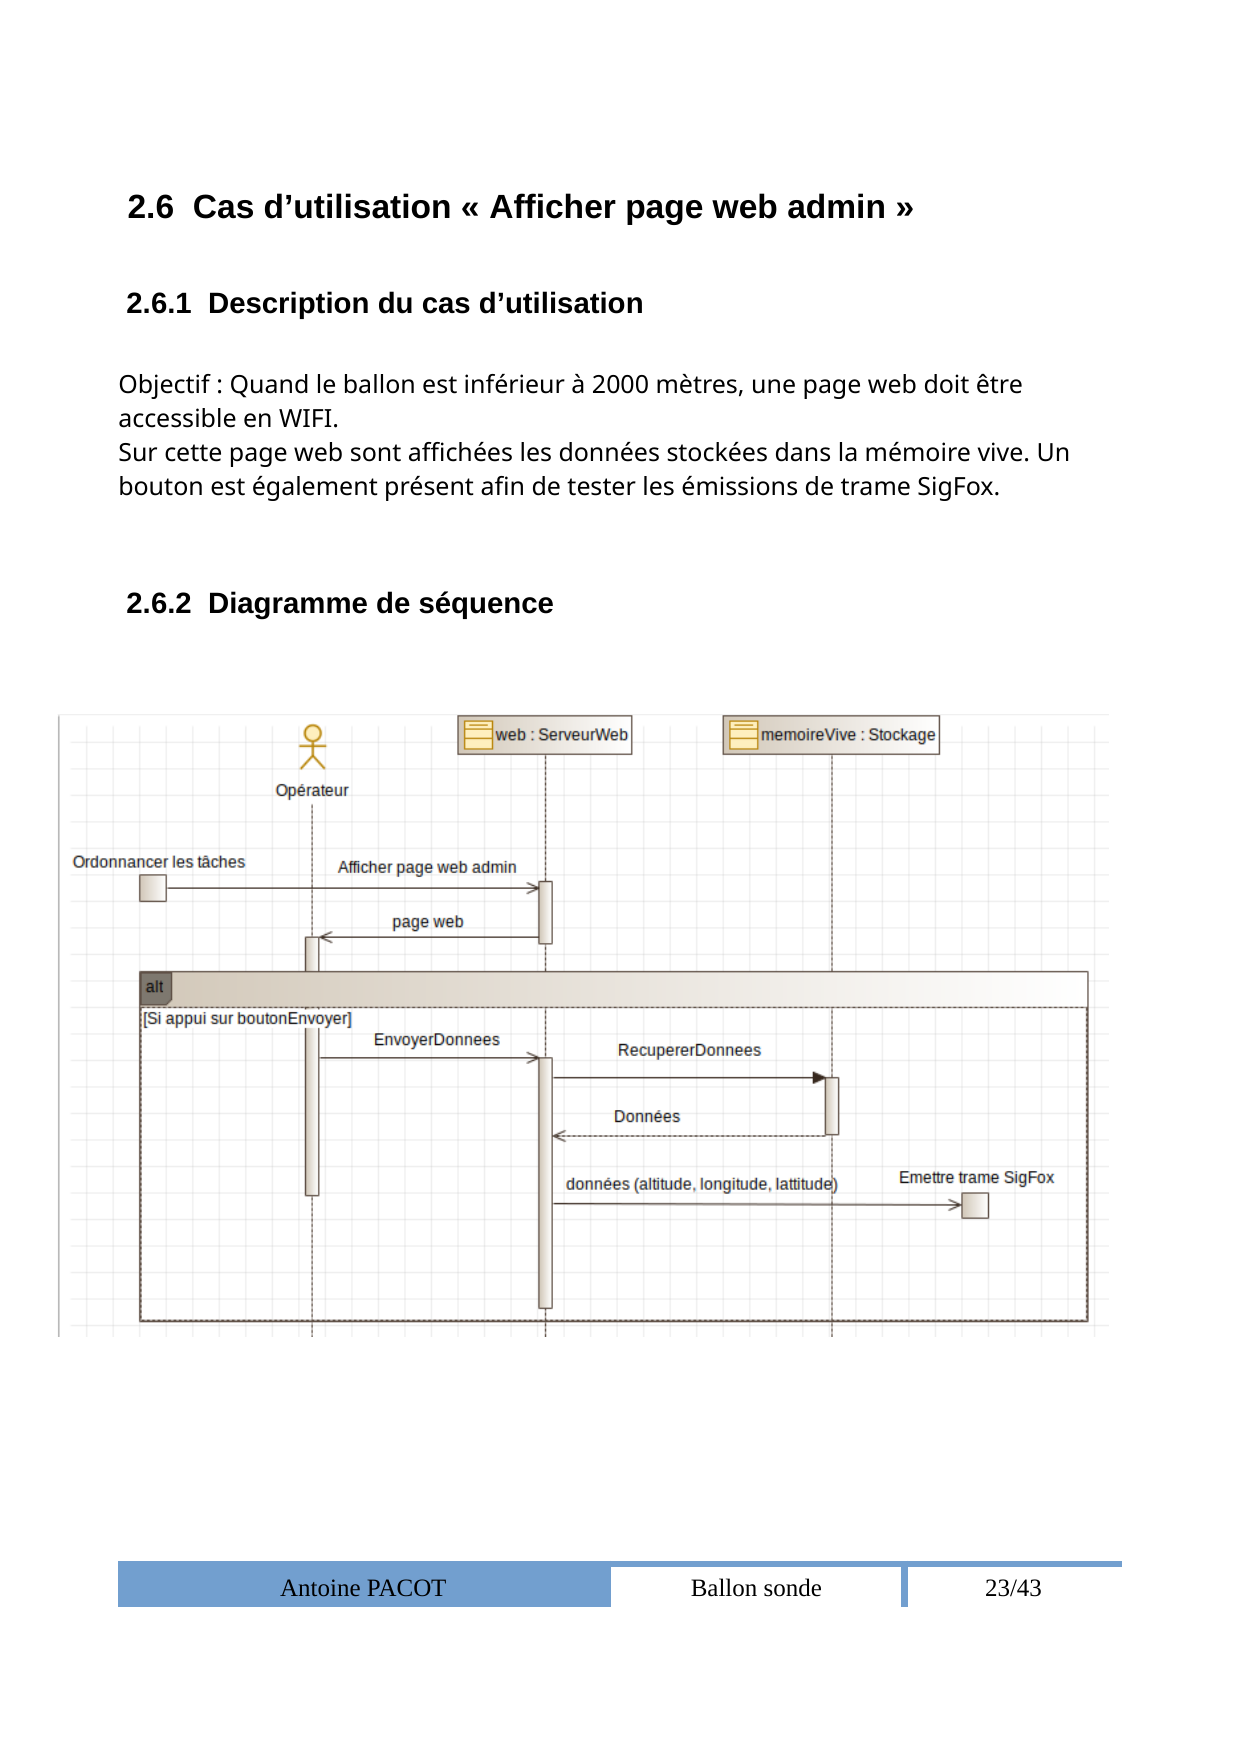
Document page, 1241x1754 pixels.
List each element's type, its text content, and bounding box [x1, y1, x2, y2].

picture [57, 714, 1109, 1337]
subtitle Diagramme de séquence [118, 586, 1122, 619]
subtitle Cas d’utilisation « Afficher page web admin » [118, 187, 1122, 225]
text Objectif : Quand le ballon est inférieur à 2000 mètres, une page web doit être accessible en WIFI. Sur cette page web sont affichées les données stockées dans la mémoire vive. Un bouton est également présent afin de tester les émissions de trame SigFox. [118, 367, 1122, 503]
subtitle Description du cas d’utilisation [118, 286, 1122, 320]
